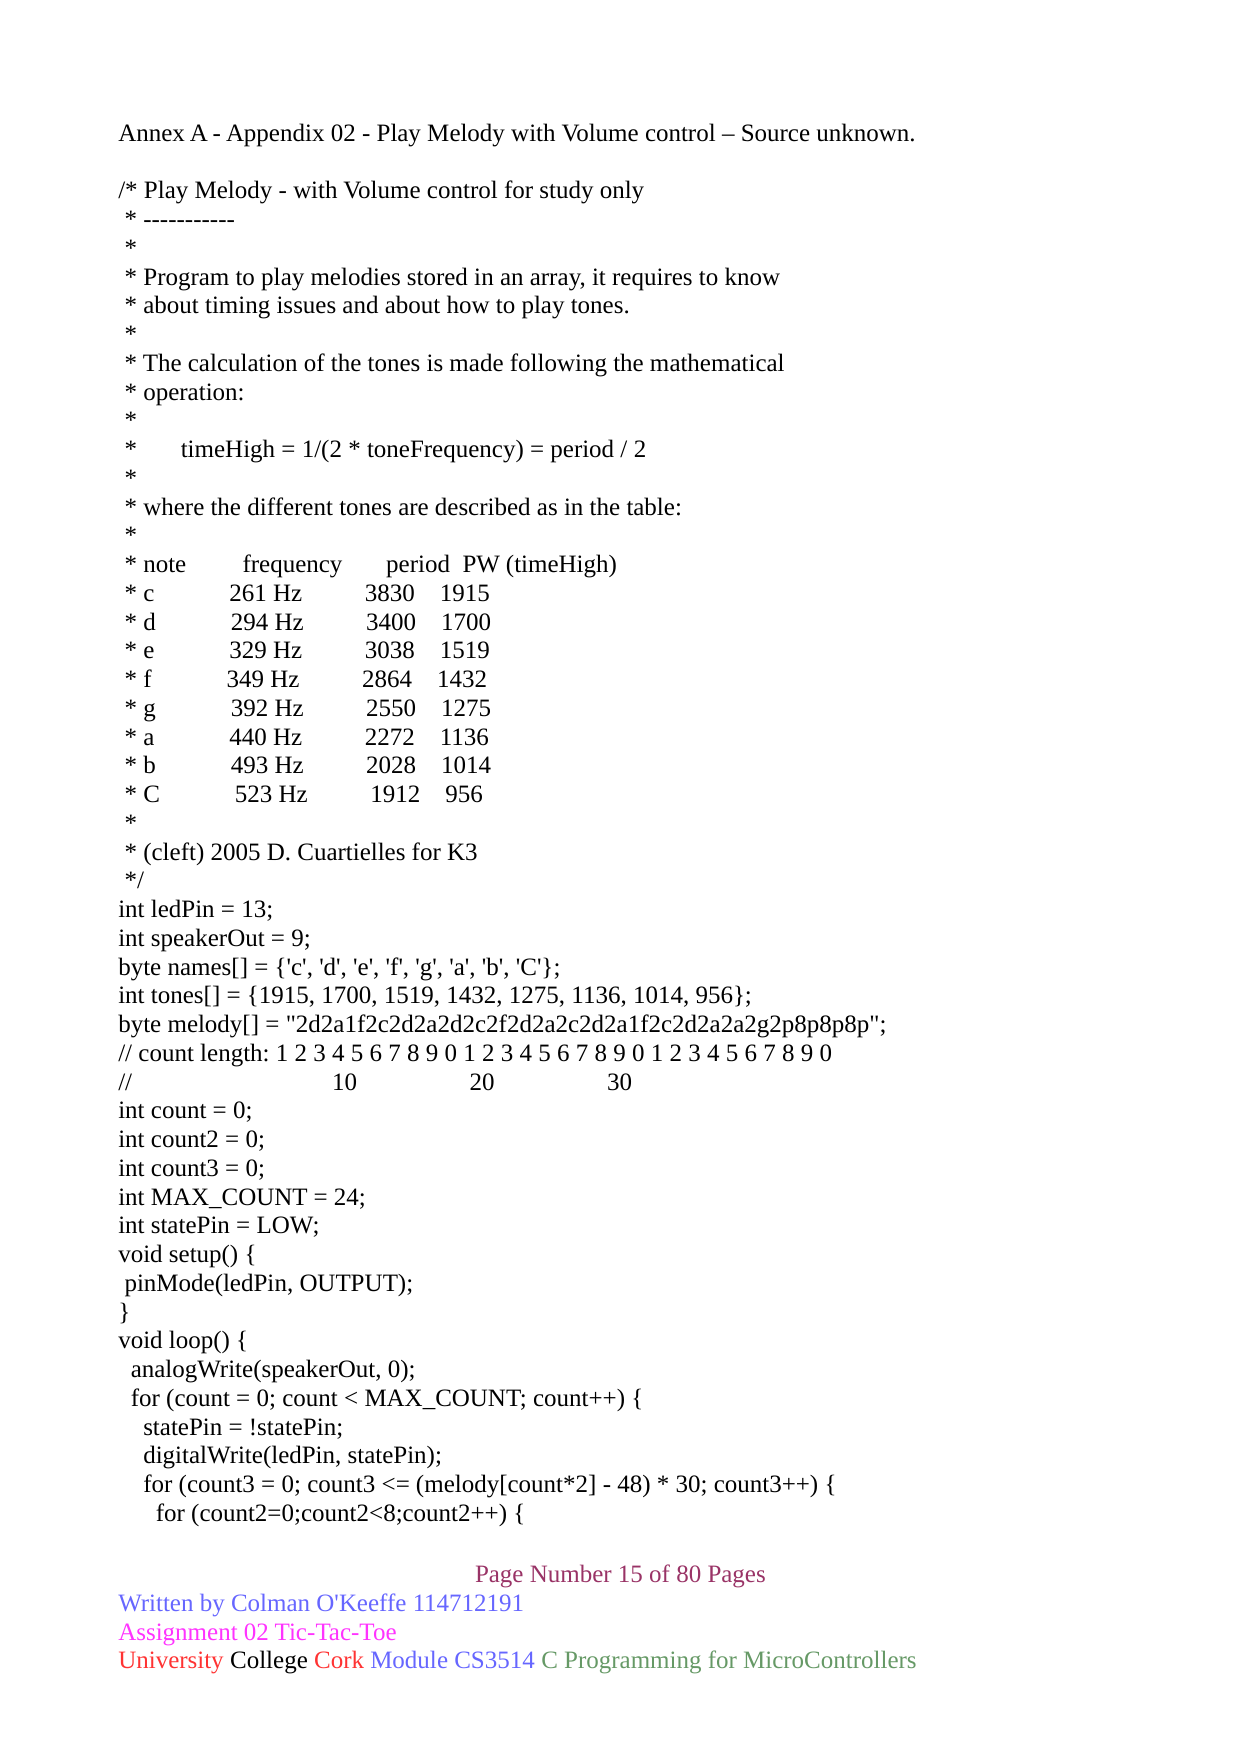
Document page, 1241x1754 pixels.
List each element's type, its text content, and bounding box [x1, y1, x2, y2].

text int count2 = 0; [118, 1124, 1122, 1153]
text digitalWrite(ledPin, statePin); [118, 1441, 1122, 1469]
text analogWrite(speakerOut, 0); [118, 1354, 1122, 1383]
text int statePin = LOW; [118, 1211, 1122, 1239]
text * The calculation of the tones is made following the mathematical [118, 348, 1122, 377]
text * C 523 Hz 1912 956 [118, 779, 1122, 808]
text * [118, 463, 1122, 492]
text void setup() { [118, 1239, 1122, 1268]
text * d 294 Hz 3400 1700 [118, 607, 1122, 636]
text * note frequency period PW (timeHigh) [118, 549, 1122, 578]
text for (count2=0;count2<8;count2++) { [118, 1498, 1122, 1527]
text * g 392 Hz 2550 1275 [118, 693, 1122, 722]
text * e 329 Hz 3038 1519 [118, 636, 1122, 664]
text * [118, 808, 1122, 837]
text // count length: 1 2 3 4 5 6 7 8 9 0 1 2 3 4 5 6 7 8 9 0 1 2 3 4 5 6 7 8 9 0 [118, 1038, 1122, 1067]
text int count3 = 0; [118, 1153, 1122, 1182]
text byte names[] = {'c', 'd', 'e', 'f', 'g', 'a', 'b', 'C'}; [118, 952, 1122, 981]
text * [118, 319, 1122, 348]
text pinMode(ledPin, OUTPUT); [118, 1268, 1122, 1297]
text * Program to play melodies stored in an array, it requires to know [118, 262, 1122, 291]
text int MAX_COUNT = 24; [118, 1182, 1122, 1211]
text int ledPin = 13; [118, 894, 1122, 923]
text void loop() { [118, 1326, 1122, 1354]
text int count = 0; [118, 1096, 1122, 1124]
text Annex A - Appendix 02 - Play Melody with Volume control – Source unknown. [118, 118, 1122, 147]
text * [118, 233, 1122, 262]
text * timeHigh = 1/(2 * toneFrequency) = period / 2 [118, 434, 1122, 463]
text * ----------- [118, 204, 1122, 233]
text * [118, 406, 1122, 434]
text for (count3 = 0; count3 <= (melody[count*2] - 48) * 30; count3++) { [118, 1469, 1122, 1498]
text // 10 20 30 [118, 1067, 1122, 1096]
text * about timing issues and about how to play tones. [118, 291, 1122, 319]
text * [118, 521, 1122, 549]
text * (cleft) 2005 D. Cuartielles for K3 [118, 837, 1122, 866]
text * f 349 Hz 2864 1432 [118, 664, 1122, 693]
text * a 440 Hz 2272 1136 [118, 722, 1122, 751]
text int speakerOut = 9; [118, 923, 1122, 952]
text * b 493 Hz 2028 1014 [118, 751, 1122, 779]
text int tones[] = {1915, 1700, 1519, 1432, 1275, 1136, 1014, 956}; [118, 981, 1122, 1009]
text * operation: [118, 377, 1122, 406]
text } [118, 1297, 1122, 1326]
text /* Play Melody - with Volume control for study only [118, 176, 1122, 204]
text for (count = 0; count < MAX_COUNT; count++) { [118, 1383, 1122, 1412]
text * where the different tones are described as in the table: [118, 492, 1122, 521]
text * c 261 Hz 3830 1915 [118, 578, 1122, 607]
text */ [118, 866, 1122, 894]
text byte melody[] = "2d2a1f2c2d2a2d2c2f2d2a2c2d2a1f2c2d2a2a2g2p8p8p8p"; [118, 1009, 1122, 1038]
text statePin = !statePin; [118, 1412, 1122, 1441]
